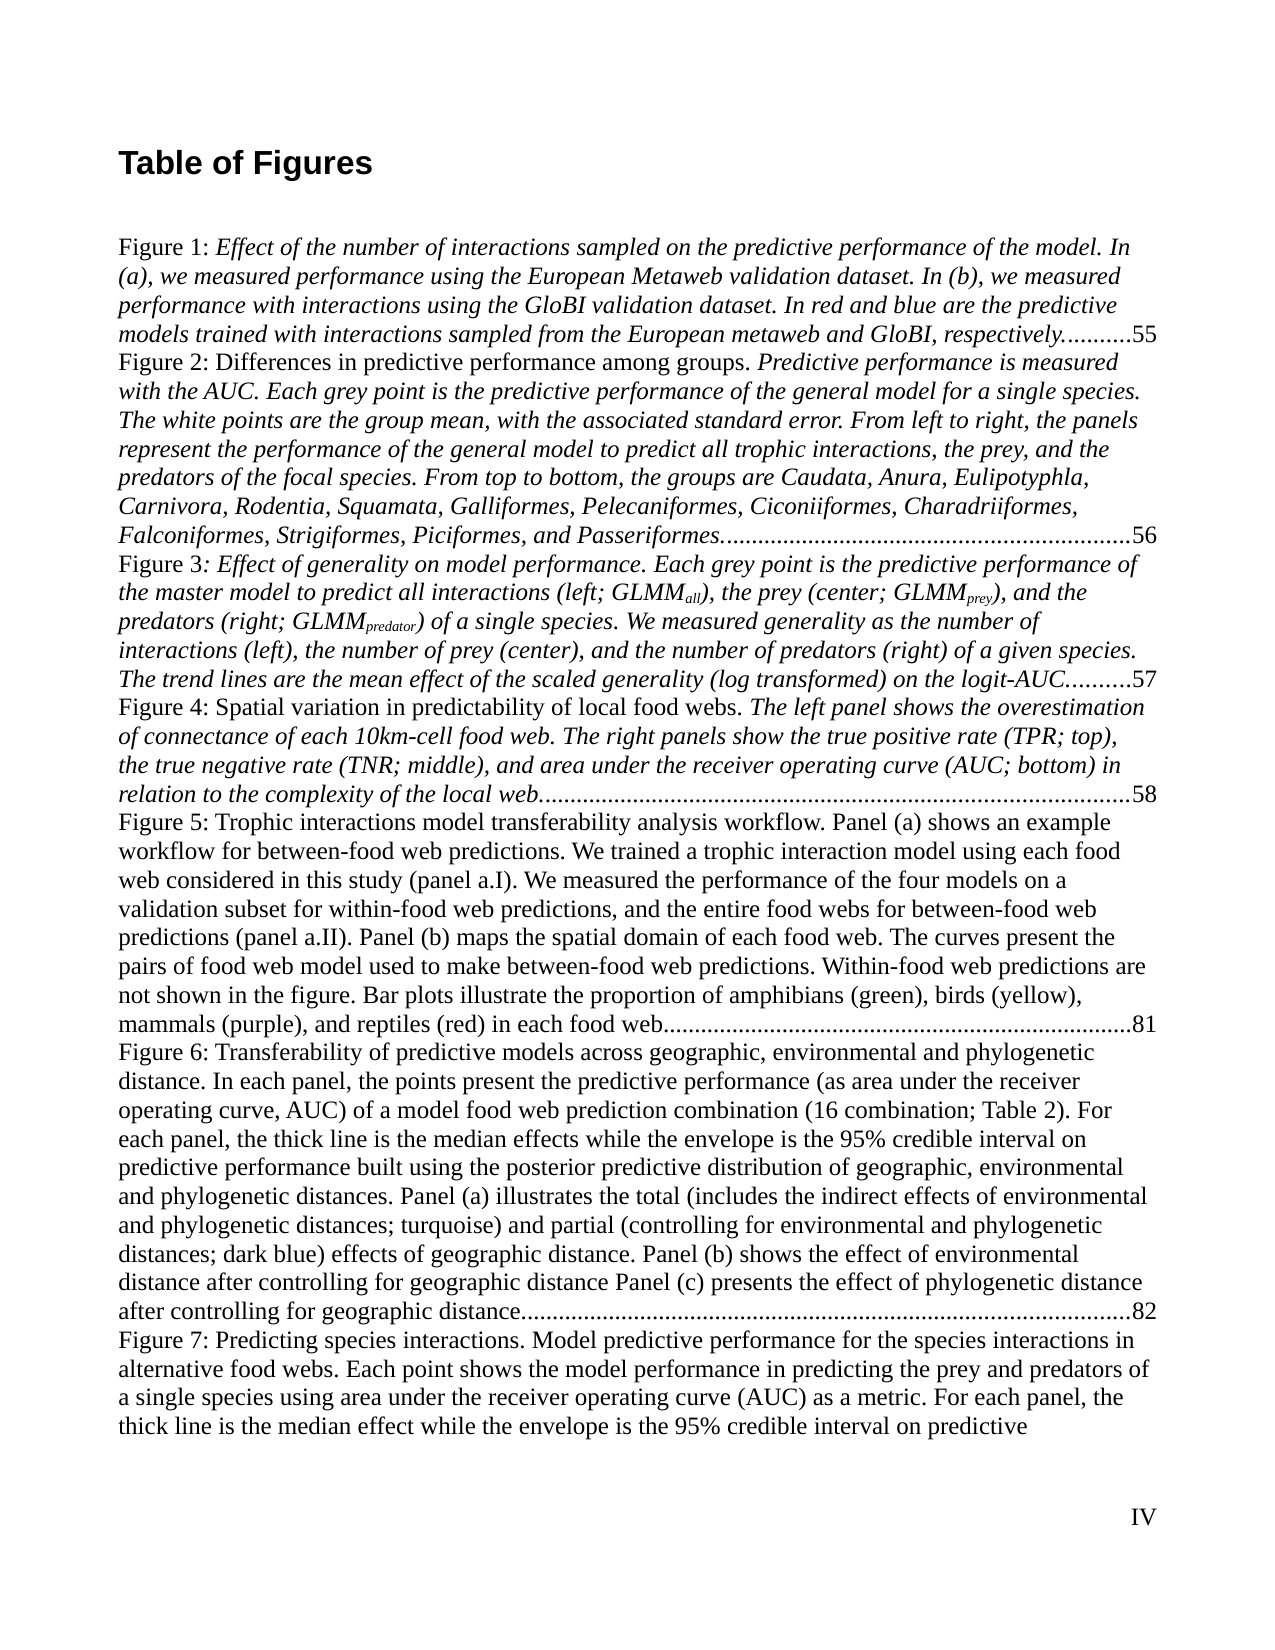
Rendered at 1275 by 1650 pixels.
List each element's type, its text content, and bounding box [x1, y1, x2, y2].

text Figure 1: Effect of the number of interactions sampled on the predictive performance of the model. In (a), we measured performance using the European Metaweb validation dataset. In (b), we measured performance with interactions using the GloBI validation dataset. In red and blue are the predictive models trained with interactions sampled from the European metaweb and GloBI, respectively. 55 [118, 232, 1157, 347]
text Figure 7: Predicting species interactions. Model predictive performance for the species interactions in alternative food webs. Each point shows the model performance in predicting the prey and predators of a single species using area under the receiver operating curve (AUC) as a metric. For each panel, the thick line is the median effect while the envelope is the 95% credible interval on predictive performance built using the posterior predictive distribution of (a) distance to the nearest taxon, (b) mean functional pairwise distance and (c) normalized degree on predictive performance. 83 [118, 1325, 1157, 1440]
text Figure 6: Transferability of predictive models across geographic, environmental and phylogenetic distance. In each panel, the points present the predictive performance (as area under the receiver operating curve, AUC) of a model food web prediction combination (16 combination; Table 2). For each panel, the thick line is the median effects while the envelope is the 95% credible interval on predictive performance built using the posterior predictive distribution of geographic, environmental and phylogenetic distances. Panel (a) illustrates the total (includes the indirect effects of environmental and phylogenetic distances; turquoise) and partial (controlling for environmental and phylogenetic distances; dark blue) effects of geographic distance. Panel (b) shows the effect of environmental distance after controlling for geographic distance Panel (c) presents the effect of phylogenetic distance after controlling for geographic distance. 82 [118, 1037, 1157, 1325]
subtitle Table of Figures [118, 143, 1157, 182]
text Figure 4: Spatial variation in predictability of local food webs. The left panel shows the overestimation of connectance of each 10km-cell food web. The right panels show the true positive rate (TPR; top), the true negative rate (TNR; middle), and area under the receiver operating curve (AUC; bottom) in relation to the complexity of the local web. 58 [118, 692, 1157, 807]
text Figure 2: Differences in predictive performance among groups. Predictive performance is measured with the AUC. Each grey point is the predictive performance of the general model for a single species. The white points are the group mean, with the associated standard error. From left to right, the panels represent the performance of the general model to predict all trophic interactions, the prey, and the predators of the focal species. From top to bottom, the groups are Caudata, Anura, Eulipotyphla, Carnivora, Rodentia, Squamata, Galliformes, Pelecaniformes, Ciconiiformes, Charadriiformes, Falconiformes, Strigiformes, Piciformes, and Passeriformes. 56 [118, 347, 1157, 549]
text Figure 3: Effect of generality on model performance. Each grey point is the predictive performance of the master model to predict all interactions (left; GLMMall), the prey (center; GLMMprey), and the predators (right; GLMMpredator) of a single species. We measured generality as the number of interactions (left), the number of prey (center), and the number of predators (right) of a given species. The trend lines are the mean effect of the scaled generality (log transformed) on the logit-AUC. 57 [118, 549, 1157, 692]
text Figure 5: Trophic interactions model transferability analysis workflow. Panel (a) shows an example workflow for between-food web predictions. We trained a trophic interaction model using each food web considered in this study (panel a.I). We measured the performance of the four models on a validation subset for within-food web predictions, and the entire food webs for between-food web predictions (panel a.II). Panel (b) maps the spatial domain of each food web. The curves present the pairs of food web model used to make between-food web predictions. Within-food web predictions are not shown in the figure. Bar plots illustrate the proportion of amphibians (green), birds (yellow), mammals (purple), and reptiles (red) in each food web. 81 [118, 807, 1157, 1037]
